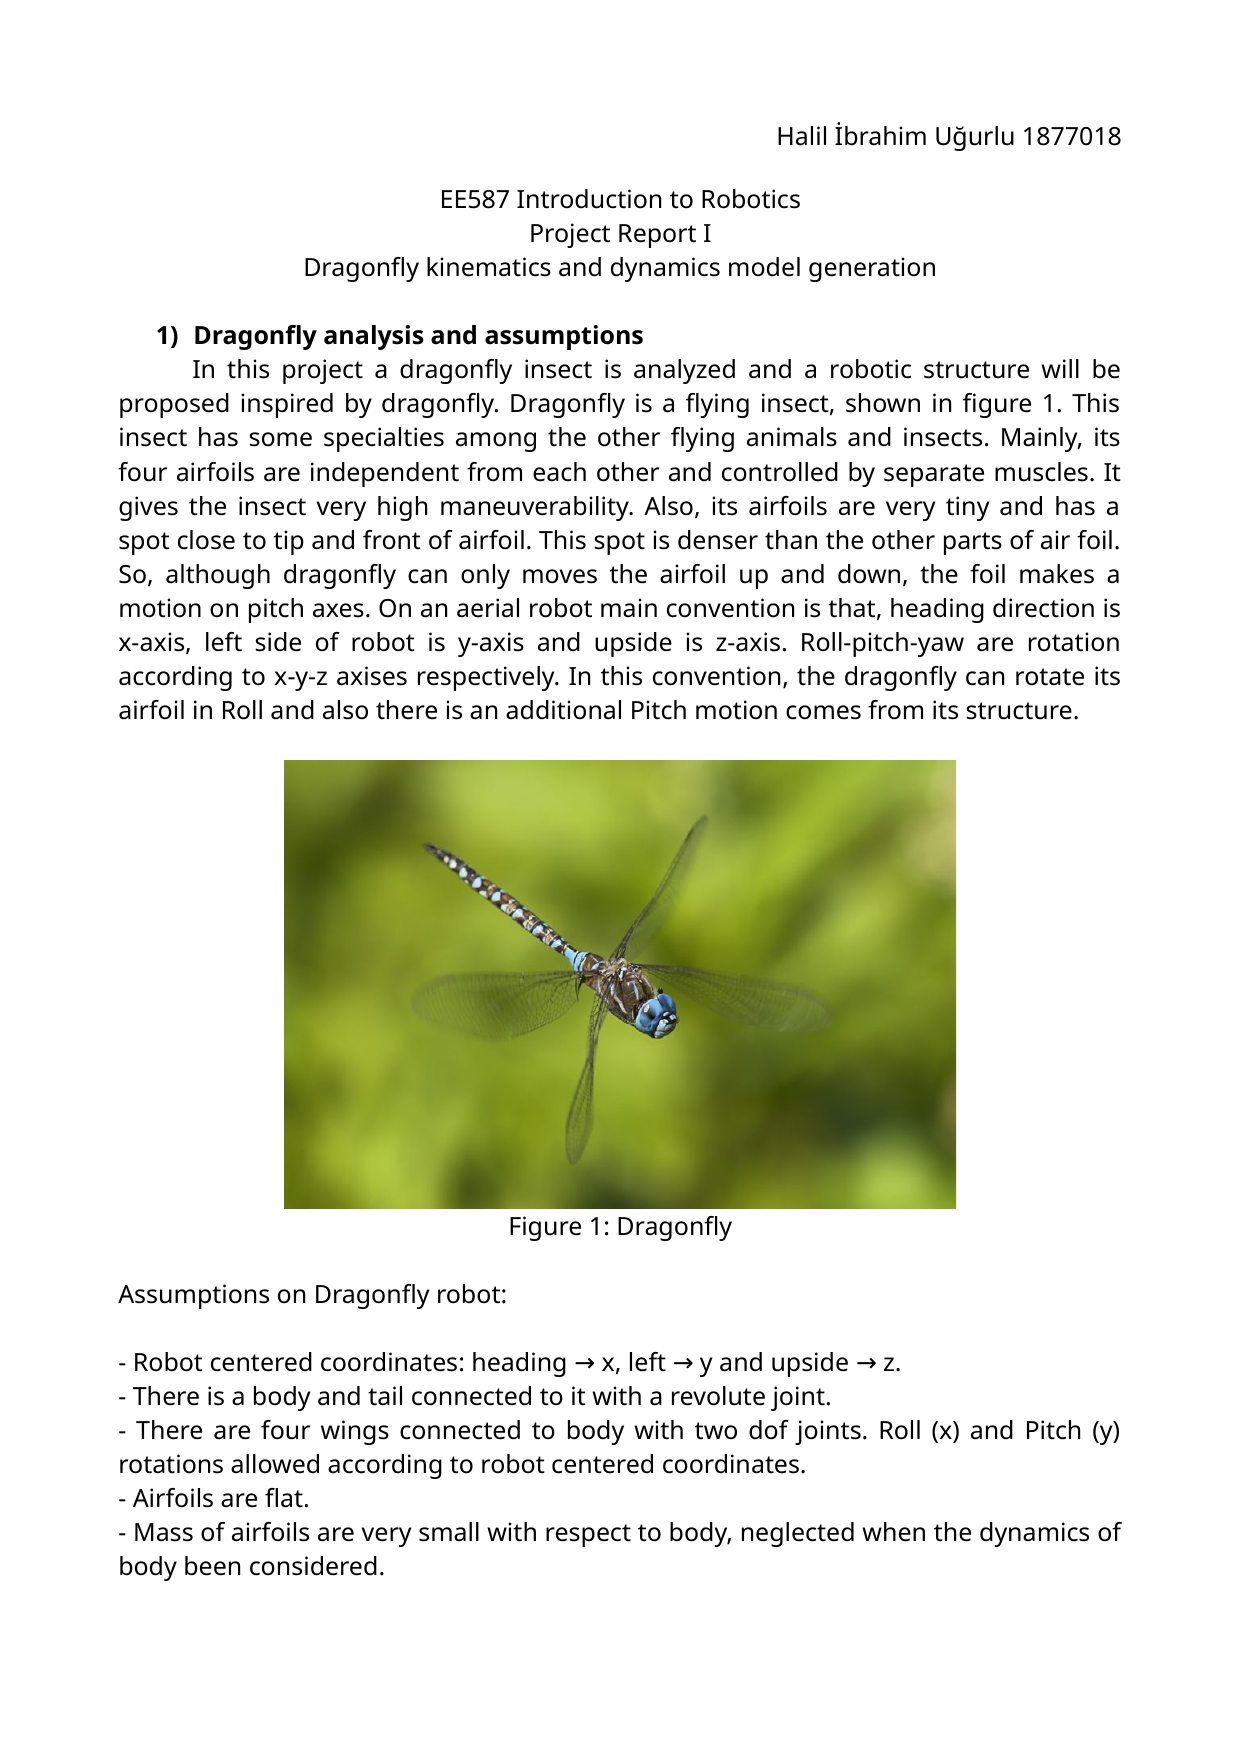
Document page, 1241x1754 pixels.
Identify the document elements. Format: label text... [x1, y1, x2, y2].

text - Robot centered coordinates: heading → x, left → y and upside → z. [118, 1344, 1122, 1378]
text Project Report I [118, 216, 1122, 250]
text - Airfoils are flat. [118, 1481, 1122, 1515]
text In this project a dragonfly insect is analyzed and a robotic structure will be proposed inspired by dragonfly. Dragonfly is a flying insect, shown in figure 1. This insect has some specialties among the other flying animals and insects. Mainly, its four airfoils are independent from each other and controlled by separate muscles. It gives the insect very high maneuverability. Also, its airfoils are very tiny and has a spot close to tip and front of airfoil. This spot is denser than the other parts of air foil. So, although dragonfly can only moves the airfoil up and down, the foil makes a motion on pitch axes. On an aerial robot main convention is that, heading direction is x-axis, left side of robot is y-axis and upside is z-axis. Roll-pitch-yaw are rotation according to x-y-z axises respectively. In this convention, the dragonfly can rotate its airfoil in Roll and also there is an additional Pitch motion comes from its structure. [118, 352, 1122, 727]
text Figure 1: Dragonfly [118, 761, 1122, 1242]
text Dragonfly kinematics and dynamics model generation [118, 250, 1122, 284]
list Dragonfly analysis and assumptions [156, 318, 1122, 352]
picture [284, 760, 957, 1209]
text - There are four wings connected to body with two dof joints. Roll (x) and Pitch (y) rotations allowed according to robot centered coordinates. [118, 1412, 1122, 1481]
text - There is a body and tail connected to it with a revolute joint. [118, 1378, 1122, 1412]
text EE587 Introduction to Robotics [118, 182, 1122, 216]
text - Mass of airfoils are very small with respect to body, neglected when the dynamics of body been considered. [118, 1515, 1122, 1583]
text Assumptions on Dragonfly robot: [118, 1276, 1122, 1310]
